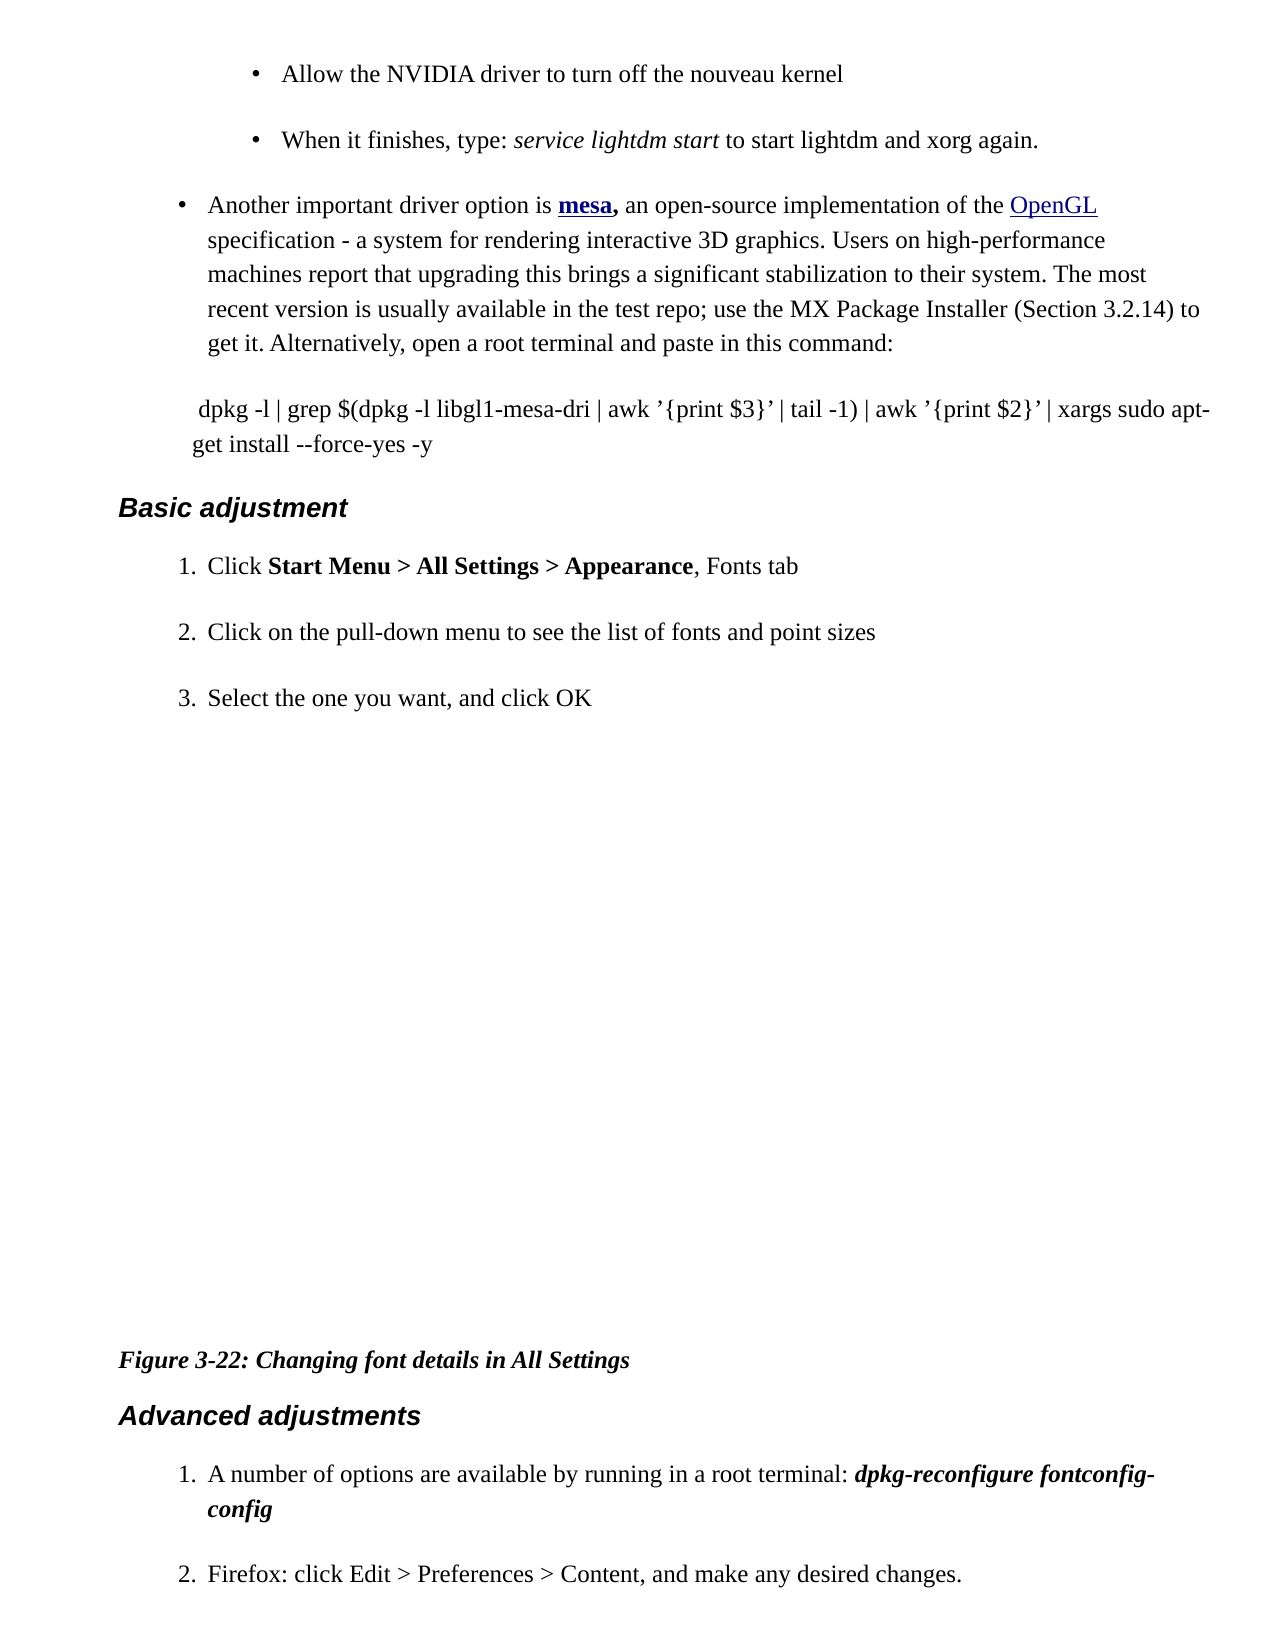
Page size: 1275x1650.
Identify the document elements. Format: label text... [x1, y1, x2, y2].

list Click on the pull-down menu to see the list of fonts and point sizes [178, 617, 1200, 646]
list When it finishes, type: service lightdm start to start lightdm and xorg again. [252, 125, 1200, 153]
list dpkg -l | grep $(dpkg -l libgl1-mesa-dri | awk ’{print $3}’ | tail -1) | awk ’{print $2}’ | xargs sudo apt-get install --force-yes -y [162, 394, 1216, 457]
list Another important driver option is mesa, an open-source implementation of the OpenGL specification - a system for rendering interactive 3D graphics. Users on high-performance machines report that upgrading this brings a significant stabilization to their system. The most recent version is usually available in the test repo; use the MX Package Installer (Section 3.2.14) to get it. Alternatively, open a root terminal and paste in this command: [178, 191, 1200, 357]
list Firefox: click Edit > Preferences > Content, and make any desired changes. [178, 1559, 1200, 1588]
list Click Start Menu > All Settings > Appearance, Fonts tab [178, 551, 1200, 580]
subtitle Advanced adjustments [118, 1399, 1216, 1431]
subtitle Basic adjustment [118, 491, 1216, 523]
text Figure 3-22: Changing font details in All Settings [118, 1346, 1216, 1374]
list A number of options are available by running in a root terminal: dpkg-reconfigure fontconfig-config [178, 1459, 1200, 1522]
list Select the one you want, and click OK [178, 683, 1200, 711]
list Allow the NVIDIA driver to turn off the nouveau kernel [252, 59, 1200, 88]
